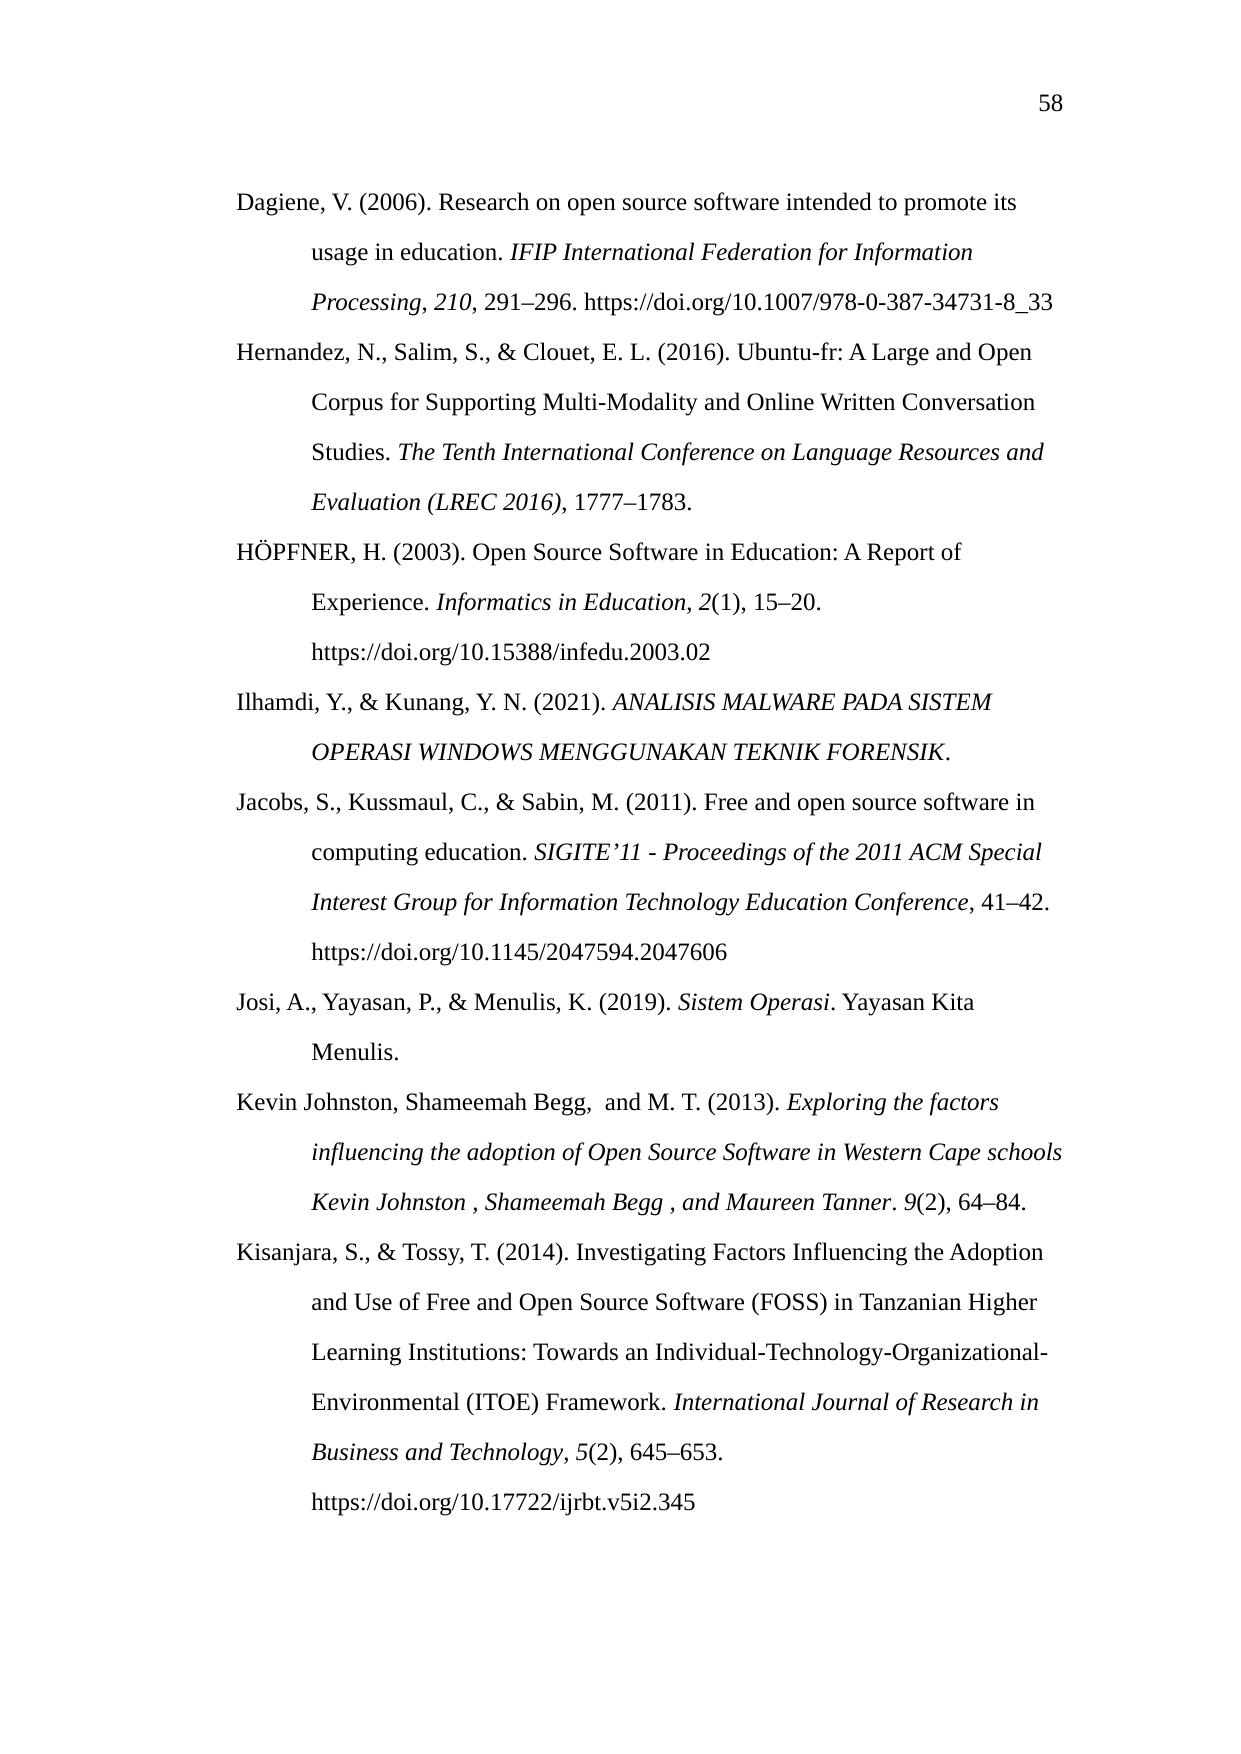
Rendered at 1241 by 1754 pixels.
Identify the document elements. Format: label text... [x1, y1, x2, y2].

text Dagiene, V. (2006). Research on open source software intended to promote its usage in education. IFIP International Federation for Information Processing, 210, 291–296. https://doi.org/10.1007/978-0-387-34731-8_33 [236, 165, 1063, 315]
text Hernandez, N., Salim, S., & Clouet, E. L. (2016). Ubuntu-fr: A Large and Open Corpus for Supporting Multi-Modality and Online Written Conversation Studies. The Tenth International Conference on Language Resources and Evaluation (LREC 2016), 1777–1783. [236, 315, 1063, 515]
text HÖPFNER, H. (2003). Open Source Software in Education: A Report of Experience. Informatics in Education, 2(1), 15–20. https://doi.org/10.15388/infedu.2003.02 [236, 515, 1063, 665]
text Jacobs, S., Kussmaul, C., & Sabin, M. (2011). Free and open source software in computing education. SIGITE’11 - Proceedings of the 2011 ACM Special Interest Group for Information Technology Education Conference, 41–42. https://doi.org/10.1145/2047594.2047606 [236, 765, 1063, 965]
text Kevin Johnston, Shameemah Begg, and M. T. (2013). Exploring the factors influencing the adoption of Open Source Software in Western Cape schools Kevin Johnston , Shameemah Begg , and Maureen Tanner. 9(2), 64–84. [236, 1065, 1063, 1215]
text Josi, A., Yayasan, P., & Menulis, K. (2019). Sistem Operasi. Yayasan Kita Menulis. [236, 965, 1063, 1065]
text Kisanjara, S., & Tossy, T. (2014). Investigating Factors Influencing the Adoption and Use of Free and Open Source Software (FOSS) in Tanzanian Higher Learning Institutions: Towards an Individual-Technology-Organizational-Environmental (ITOE) Framework. International Journal of Research in Business and Technology, 5(2), 645–653. https://doi.org/10.17722/ijrbt.v5i2.345 [236, 1215, 1063, 1515]
text Ilhamdi, Y., & Kunang, Y. N. (2021). ANALISIS MALWARE PADA SISTEM OPERASI WINDOWS MENGGUNAKAN TEKNIK FORENSIK. [236, 665, 1063, 765]
